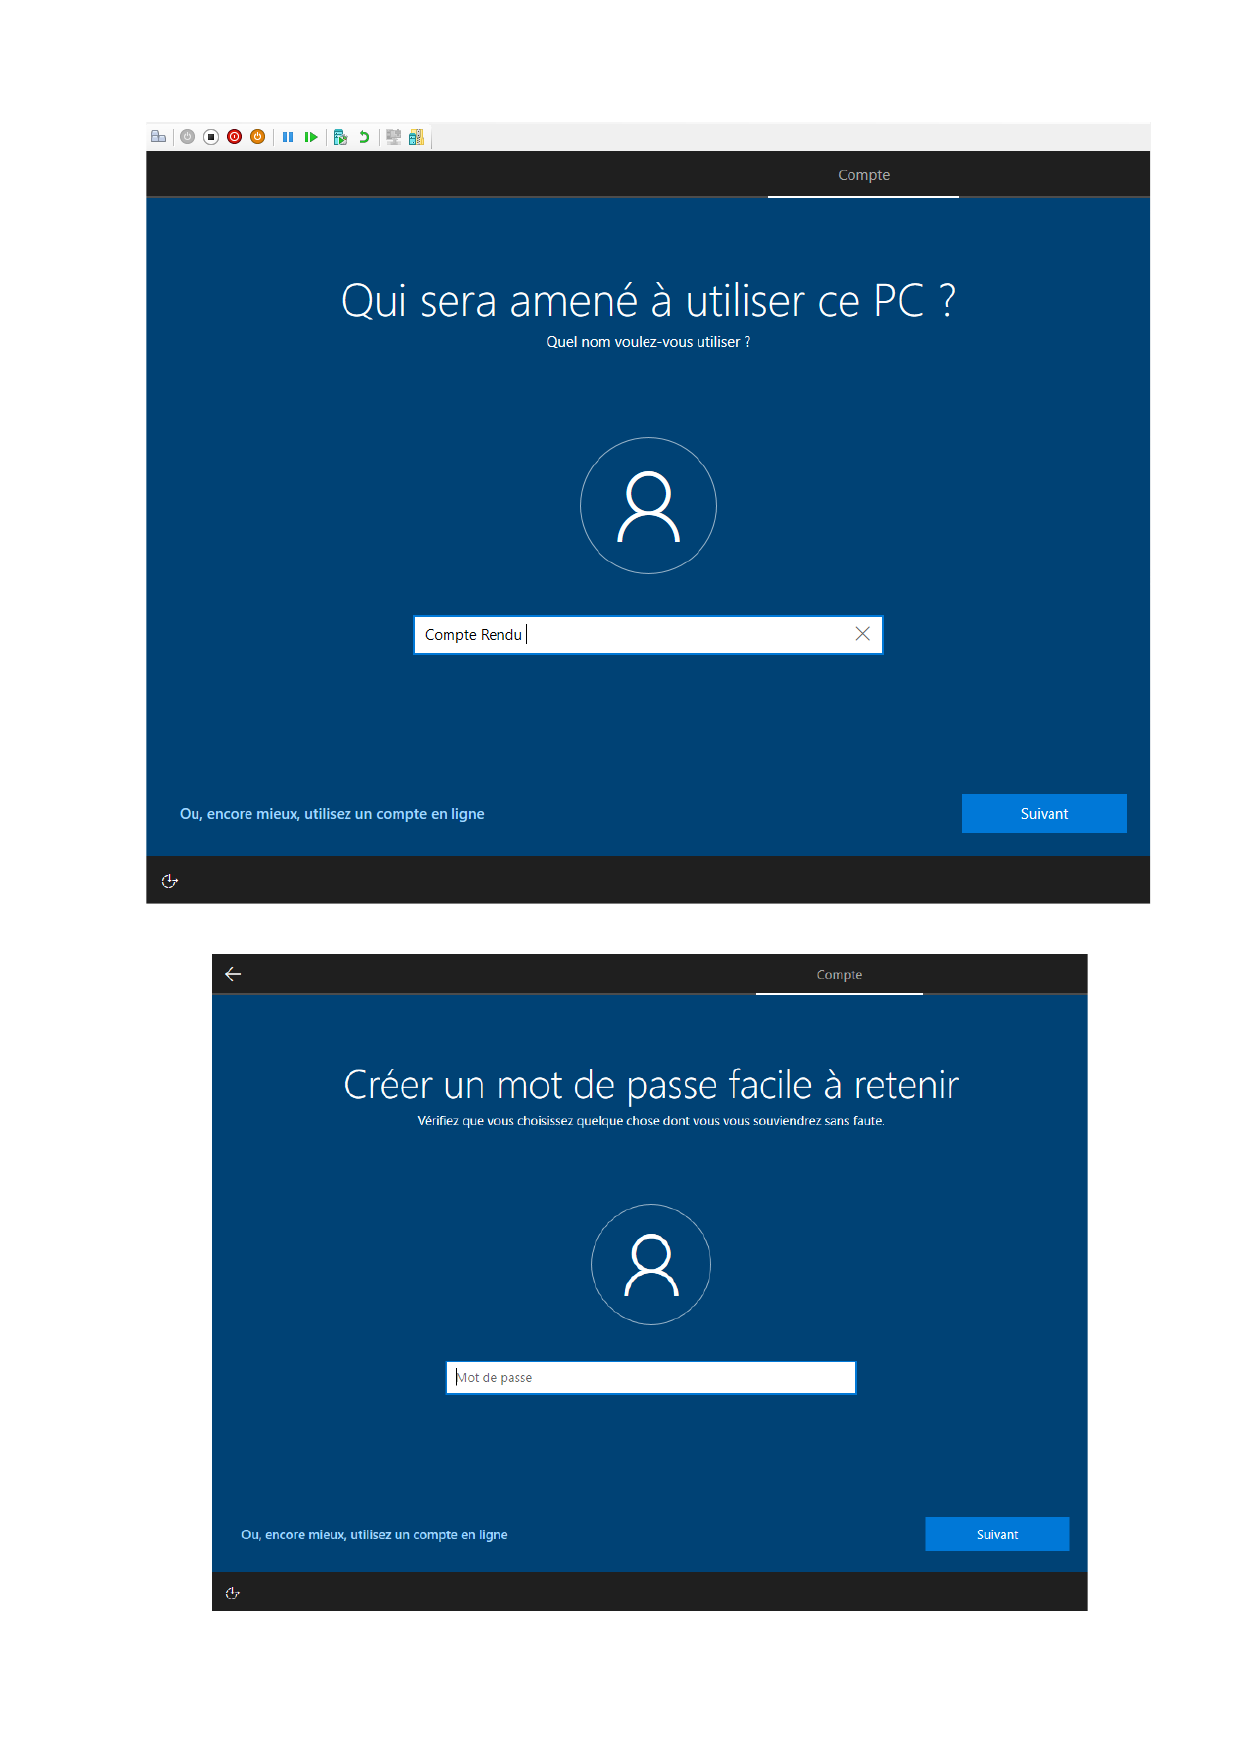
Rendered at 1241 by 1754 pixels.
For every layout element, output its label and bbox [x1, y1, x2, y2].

picture [212, 954, 1088, 1611]
picture [146, 122, 1151, 904]
